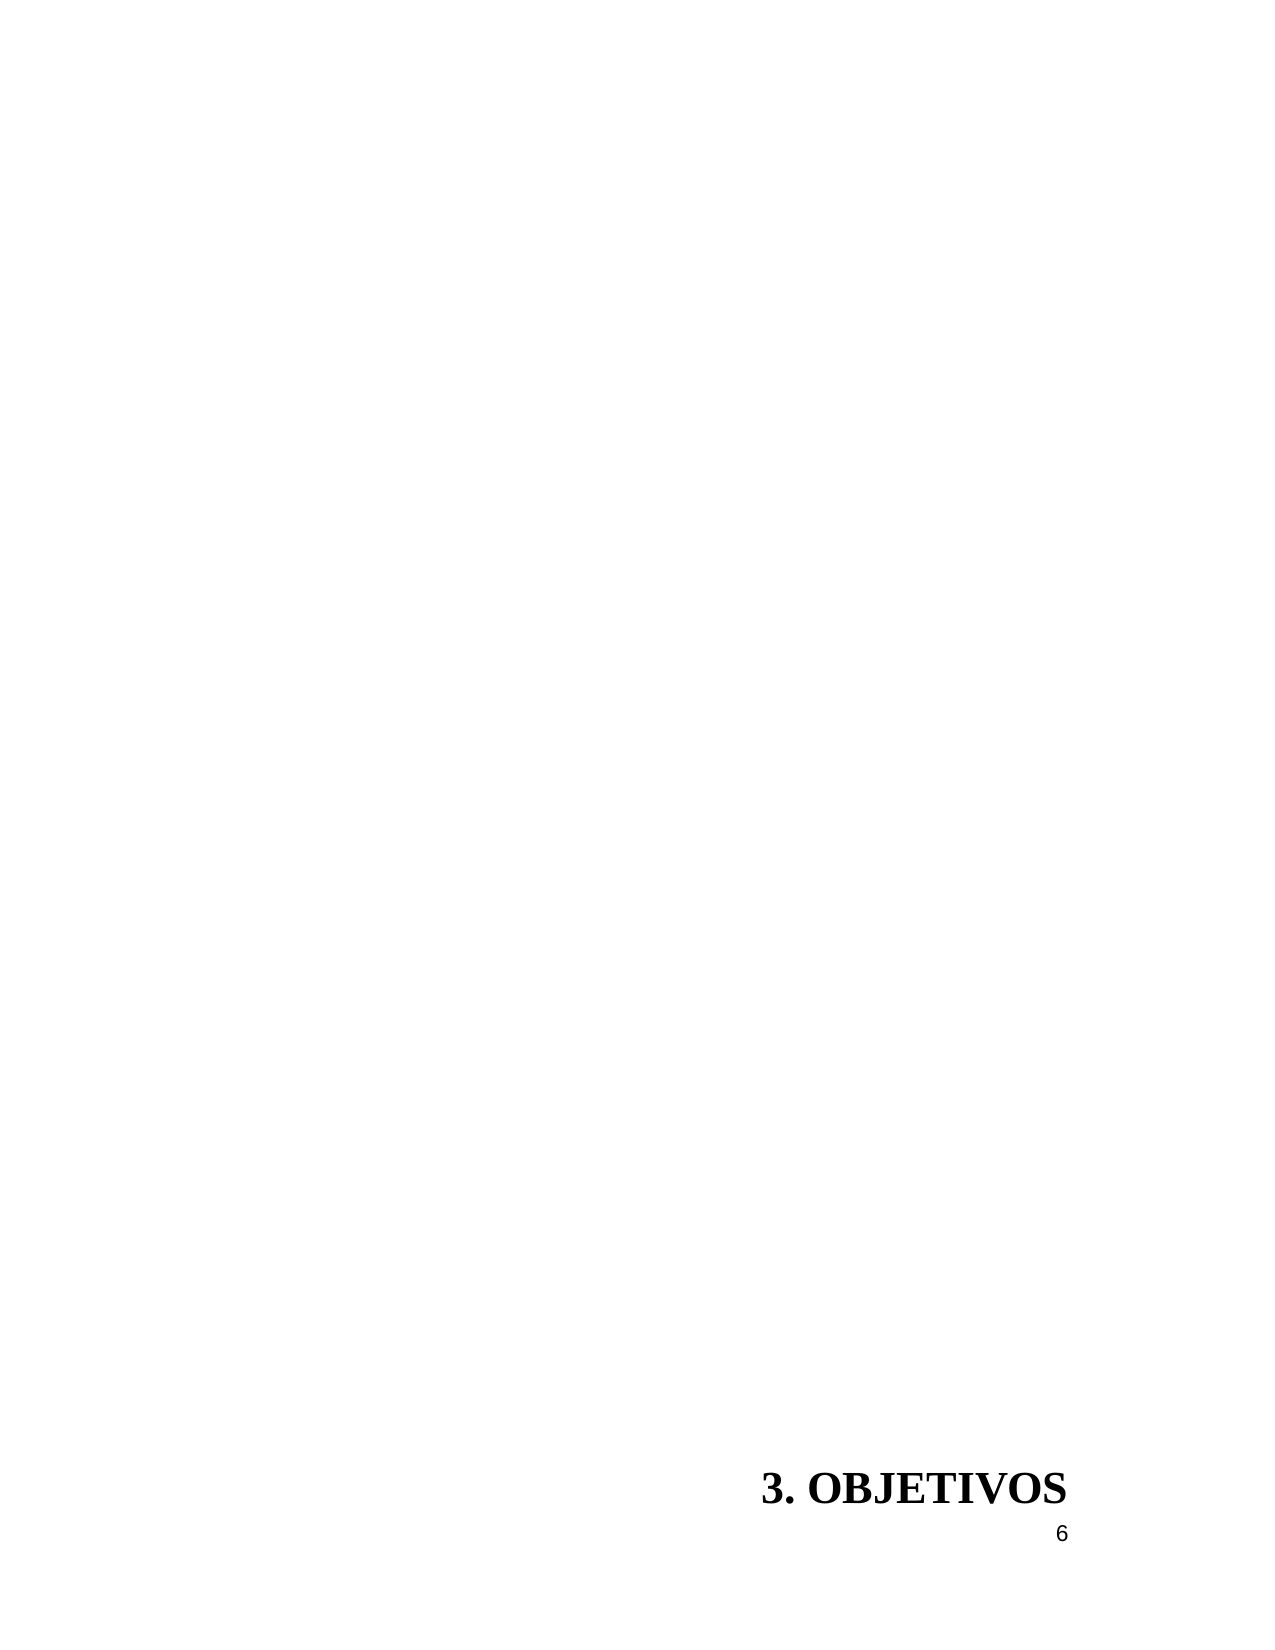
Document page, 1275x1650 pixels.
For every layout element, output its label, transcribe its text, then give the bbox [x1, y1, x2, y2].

text 3. OBJETIVOS [207, 1461, 1068, 1513]
